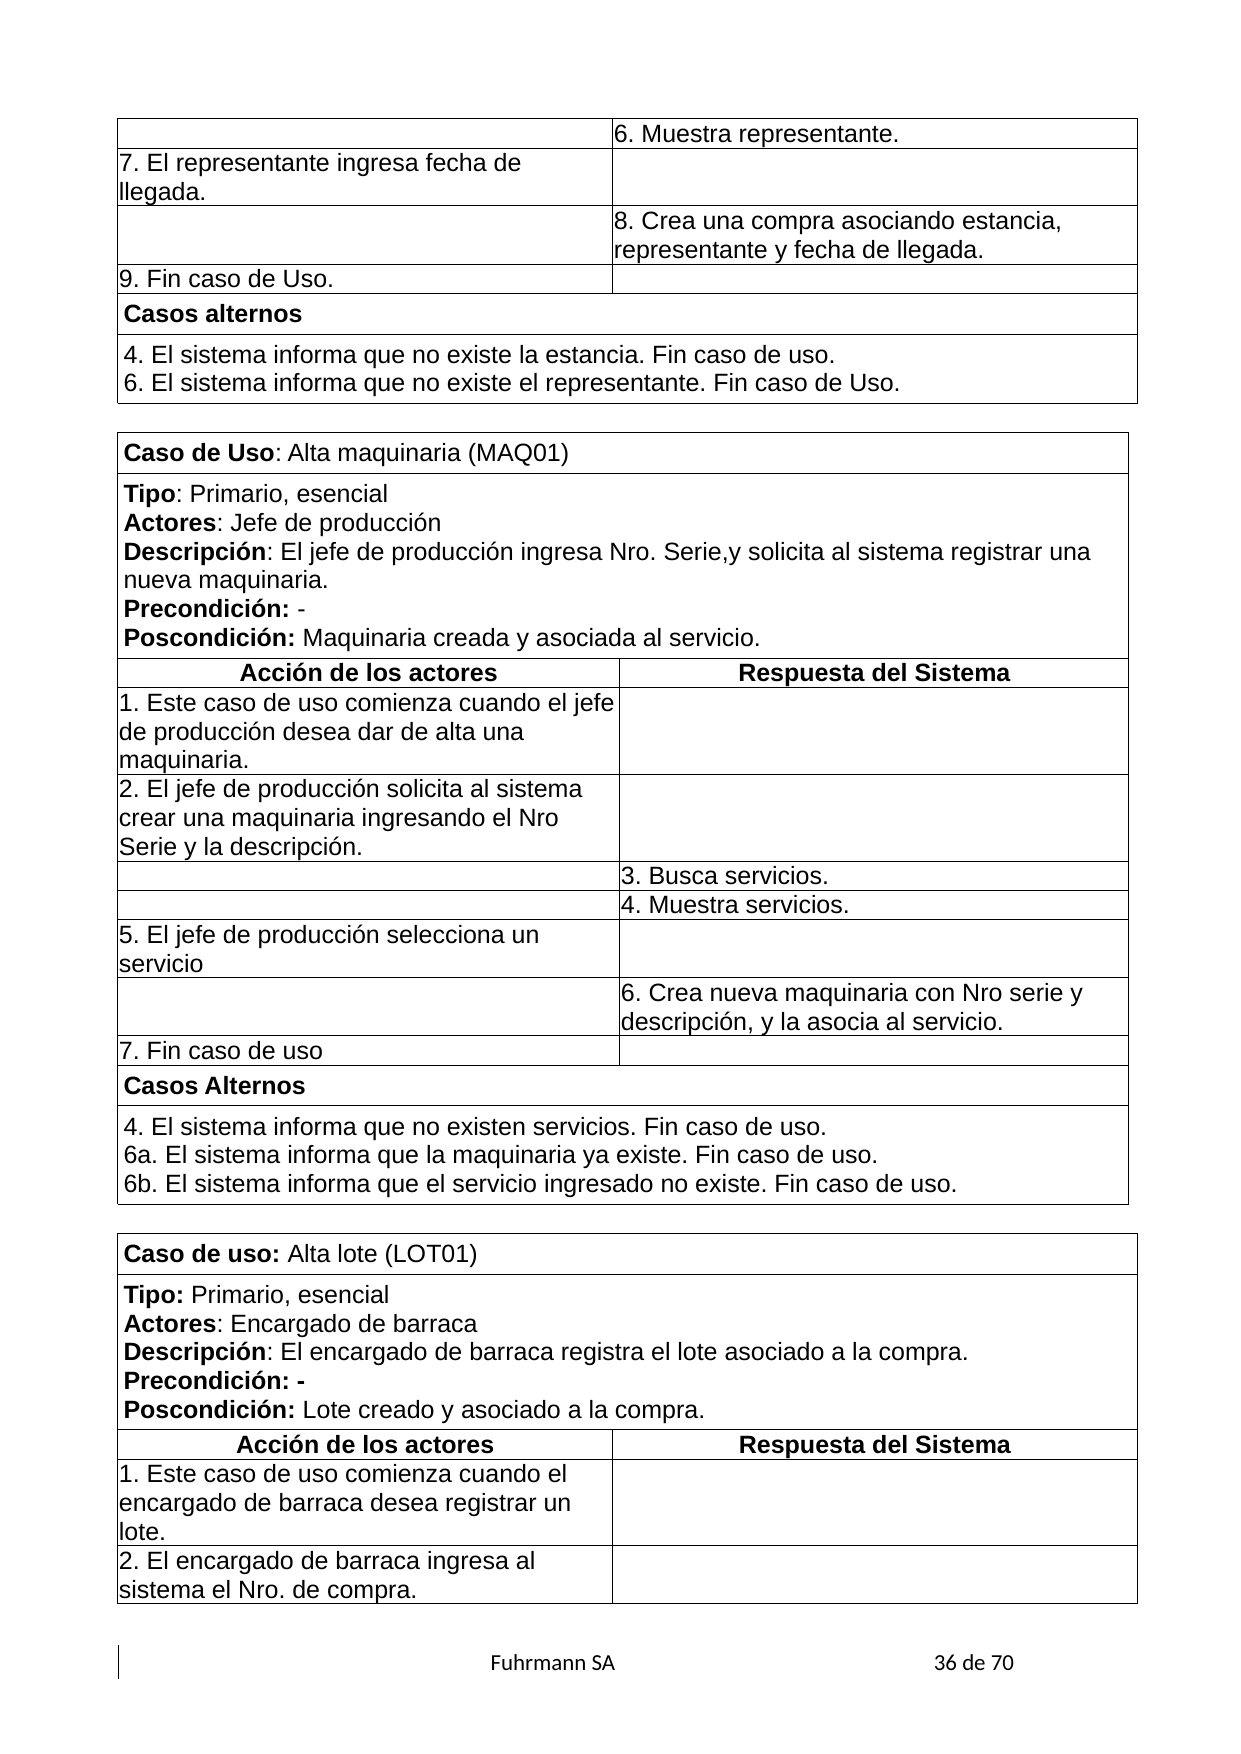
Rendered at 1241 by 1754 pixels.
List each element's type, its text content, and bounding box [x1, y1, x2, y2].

table_cell 2. El encargado de barraca ingresa al sistema el Nro. de compra. [118, 1546, 612, 1603]
table_cell [613, 149, 1137, 205]
table_cell 4. El sistema informa que no existen servicios. Fin caso de uso. 6a. El sistema informa que la maquinaria ya existe. Fin caso de uso. 6b. El sistema informa que el servicio ingresado no existe. Fin caso de uso. [118, 1106, 1128, 1203]
table_cell [118, 978, 619, 1035]
table_cell [613, 265, 1137, 293]
table_cell 9. Fin caso de Uso. [118, 265, 612, 293]
table_cell Respuesta del Sistema [613, 1430, 1137, 1458]
table_cell 1. Este caso de uso comienza cuando el jefe de producción desea dar de alta una maquinaria. [118, 688, 619, 774]
table_cell [620, 920, 1128, 977]
table_cell [118, 862, 619, 890]
table_cell 3. Busca servicios. [620, 862, 1128, 890]
table_cell [118, 206, 612, 263]
table_cell 4. El sistema informa que no existe la estancia. Fin caso de uso. 6. El sistema informa que no existe el representante. Fin caso de Uso. [118, 335, 1137, 403]
table_cell 6. Muestra representante. [613, 119, 1137, 147]
table_cell Casos Alternos [118, 1066, 1128, 1105]
table_cell Casos alternos [118, 294, 1137, 333]
table_cell 7. El representante ingresa fecha de llegada. [118, 149, 612, 205]
table_cell Tipo: Primario, esencial Actores: Jefe de producción Descripción: El jefe de producción ingresa Nro. Serie,y solicita al sistema registrar una nueva maquinaria. Precondición: - Poscondición: Maquinaria creada y asociada al servicio. [118, 474, 1128, 657]
table_cell 4. Muestra servicios. [620, 891, 1128, 919]
table_cell Acción de los actores [118, 1430, 612, 1458]
table_header Respuesta del Sistema [620, 659, 1128, 687]
table_cell [620, 775, 1128, 861]
table_cell 6. Crea nueva maquinaria con Nro serie y descripción, y la asocia al servicio. [620, 978, 1128, 1035]
table_cell [118, 119, 612, 147]
table_cell [620, 1036, 1128, 1064]
table_cell 1. Este caso de uso comienza cuando el encargado de barraca desea registrar un lote. [118, 1460, 612, 1545]
table_cell [620, 688, 1128, 774]
table_header Caso de uso: Alta lote (LOT01) [118, 1234, 1137, 1273]
table_cell 5. El jefe de producción selecciona un servicio [118, 920, 619, 977]
table_cell 2. El jefe de producción solicita al sistema crear una maquinaria ingresando el Nro Serie y la descripción. [118, 775, 619, 861]
table_header Caso de Uso: Alta maquinaria (MAQ01) [118, 433, 1128, 473]
table_cell 8. Crea una compra asociando estancia, representante y fecha de llegada. [613, 206, 1137, 263]
table_header Acción de los actores [118, 659, 619, 687]
table_cell [613, 1460, 1137, 1545]
table_cell [118, 891, 619, 919]
table_cell Tipo: Primario, esencial Actores: Encargado de barraca Descripción: El encargado de barraca registra el lote asociado a la compra. Precondición: - Poscondición: Lote creado y asociado a la compra. [118, 1275, 1137, 1429]
table_cell 7. Fin caso de uso [118, 1036, 619, 1064]
table_cell [613, 1546, 1137, 1603]
